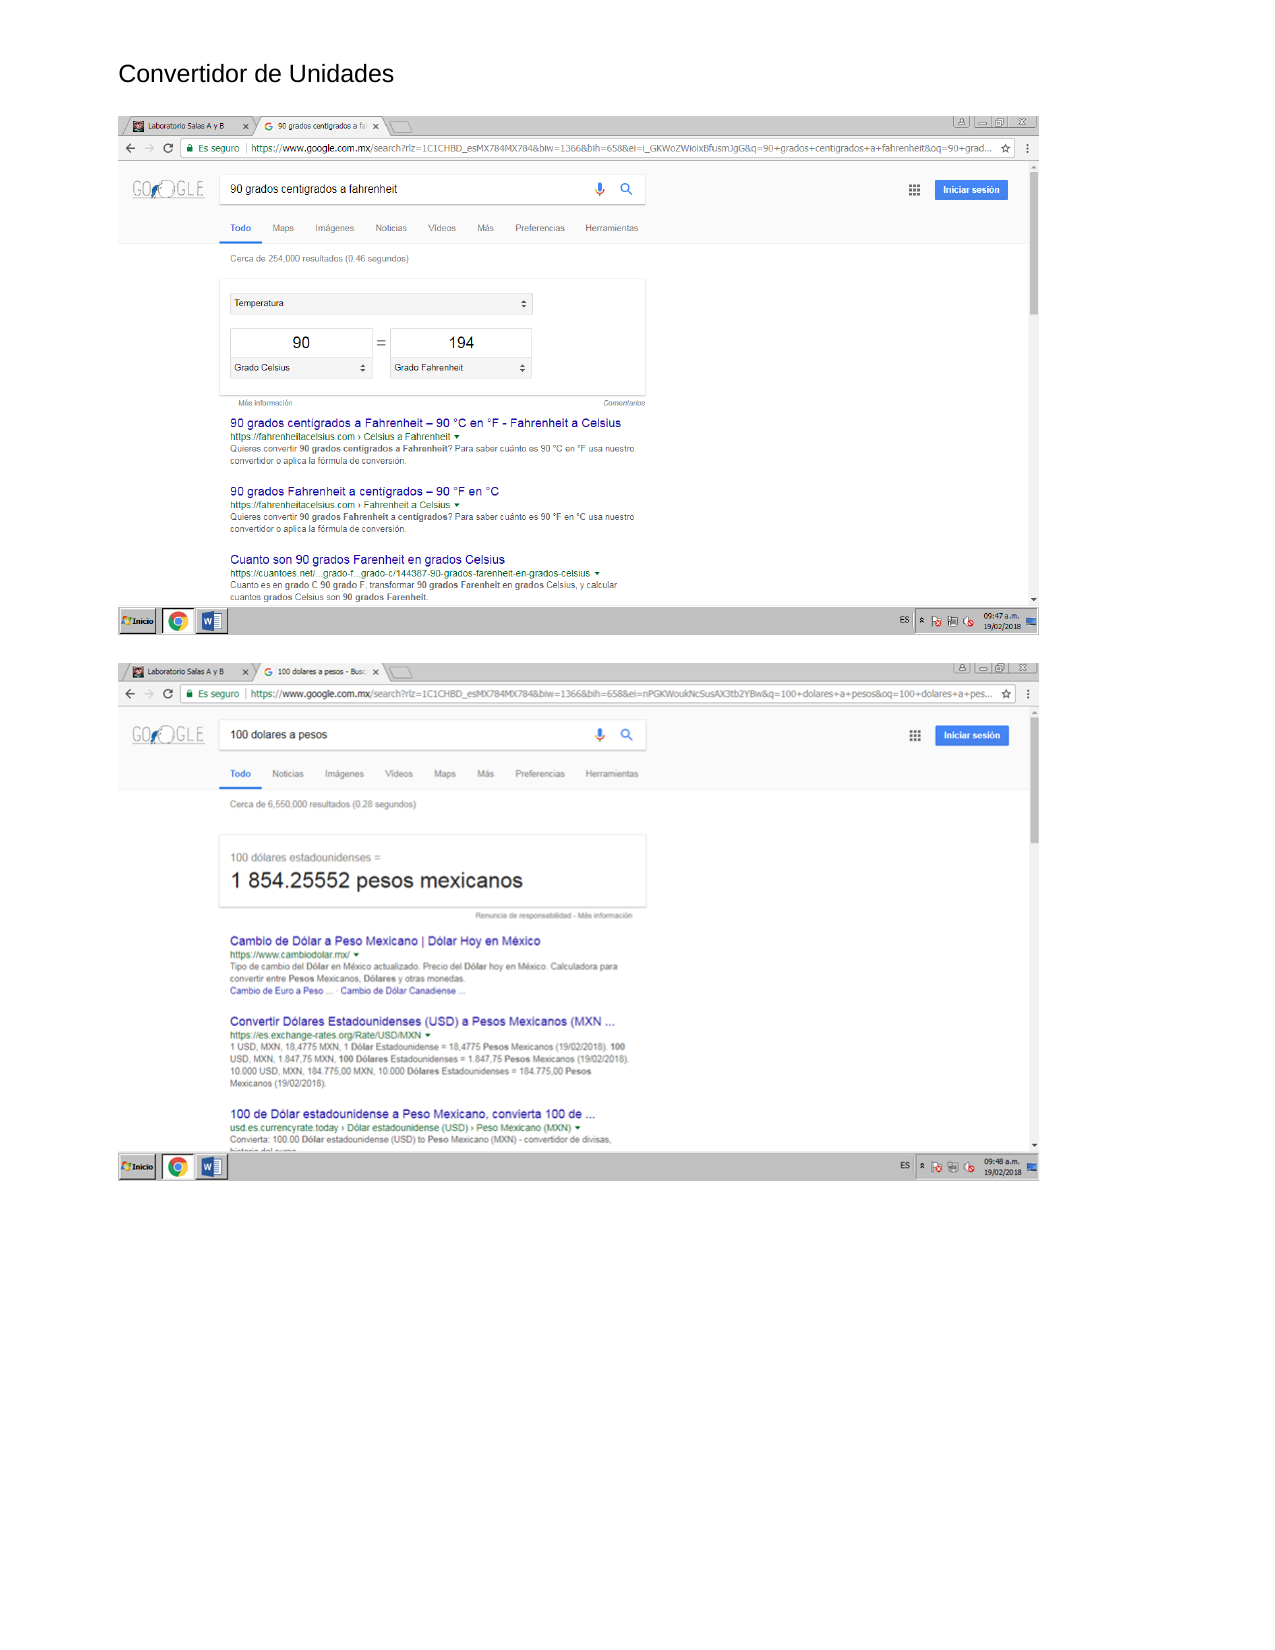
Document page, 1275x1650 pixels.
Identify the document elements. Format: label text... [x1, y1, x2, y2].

text Convertidor de Unidades [118, 59, 1205, 88]
